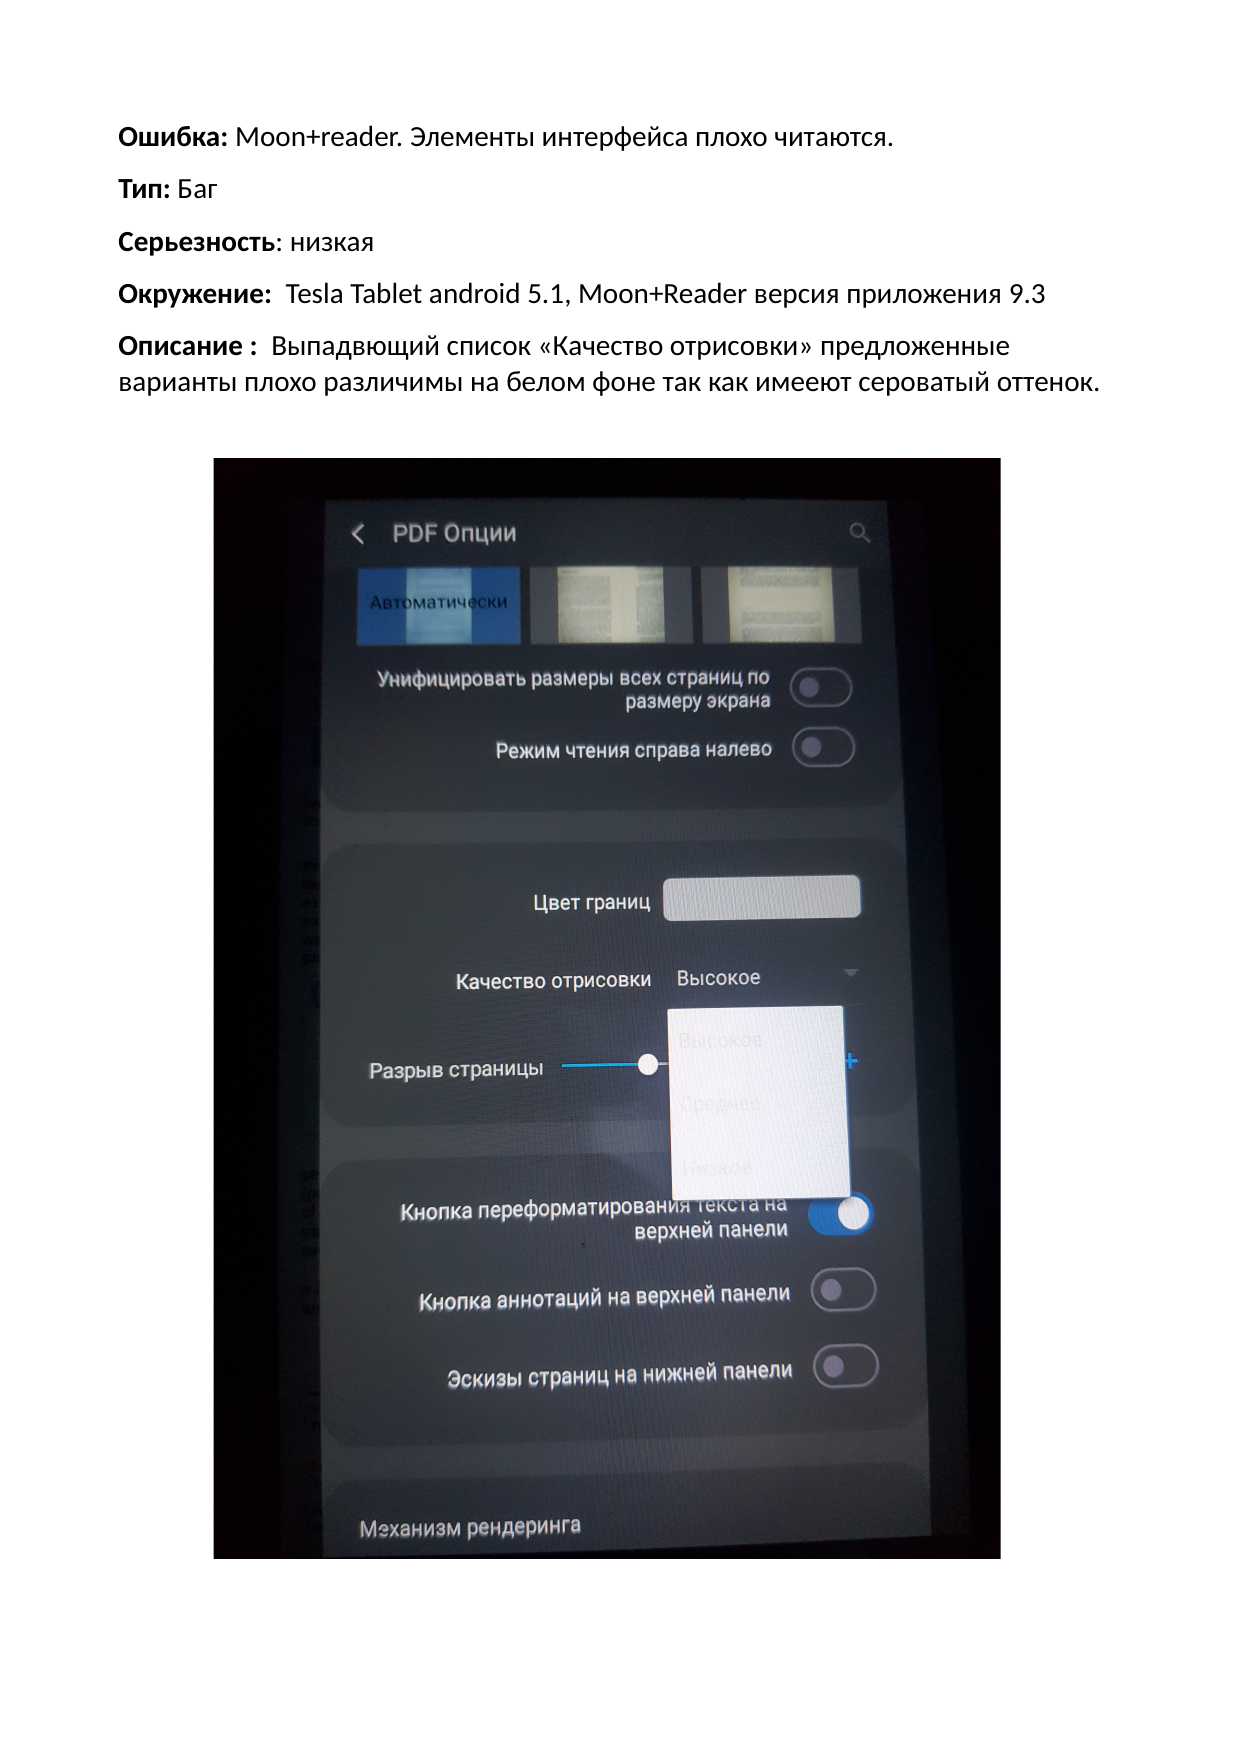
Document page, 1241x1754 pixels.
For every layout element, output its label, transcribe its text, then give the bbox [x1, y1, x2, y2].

text Окружение: Tesla Tablet android 5.1, Moon+Reader версия приложения 9.3 [118, 275, 1122, 311]
text Тип: Баг [118, 170, 1122, 206]
text Описание : Выпадвющий список «Качество отрисовки» предложенные варианты плохо различимы на белом фоне так как имееют сероватый оттенок. [118, 327, 1122, 398]
text Серьезность: низкая [118, 223, 1122, 258]
picture [213, 458, 1001, 1559]
text Ошибка: Moon+reader. Элементы интерфейса плохо читаются. [118, 118, 1122, 154]
